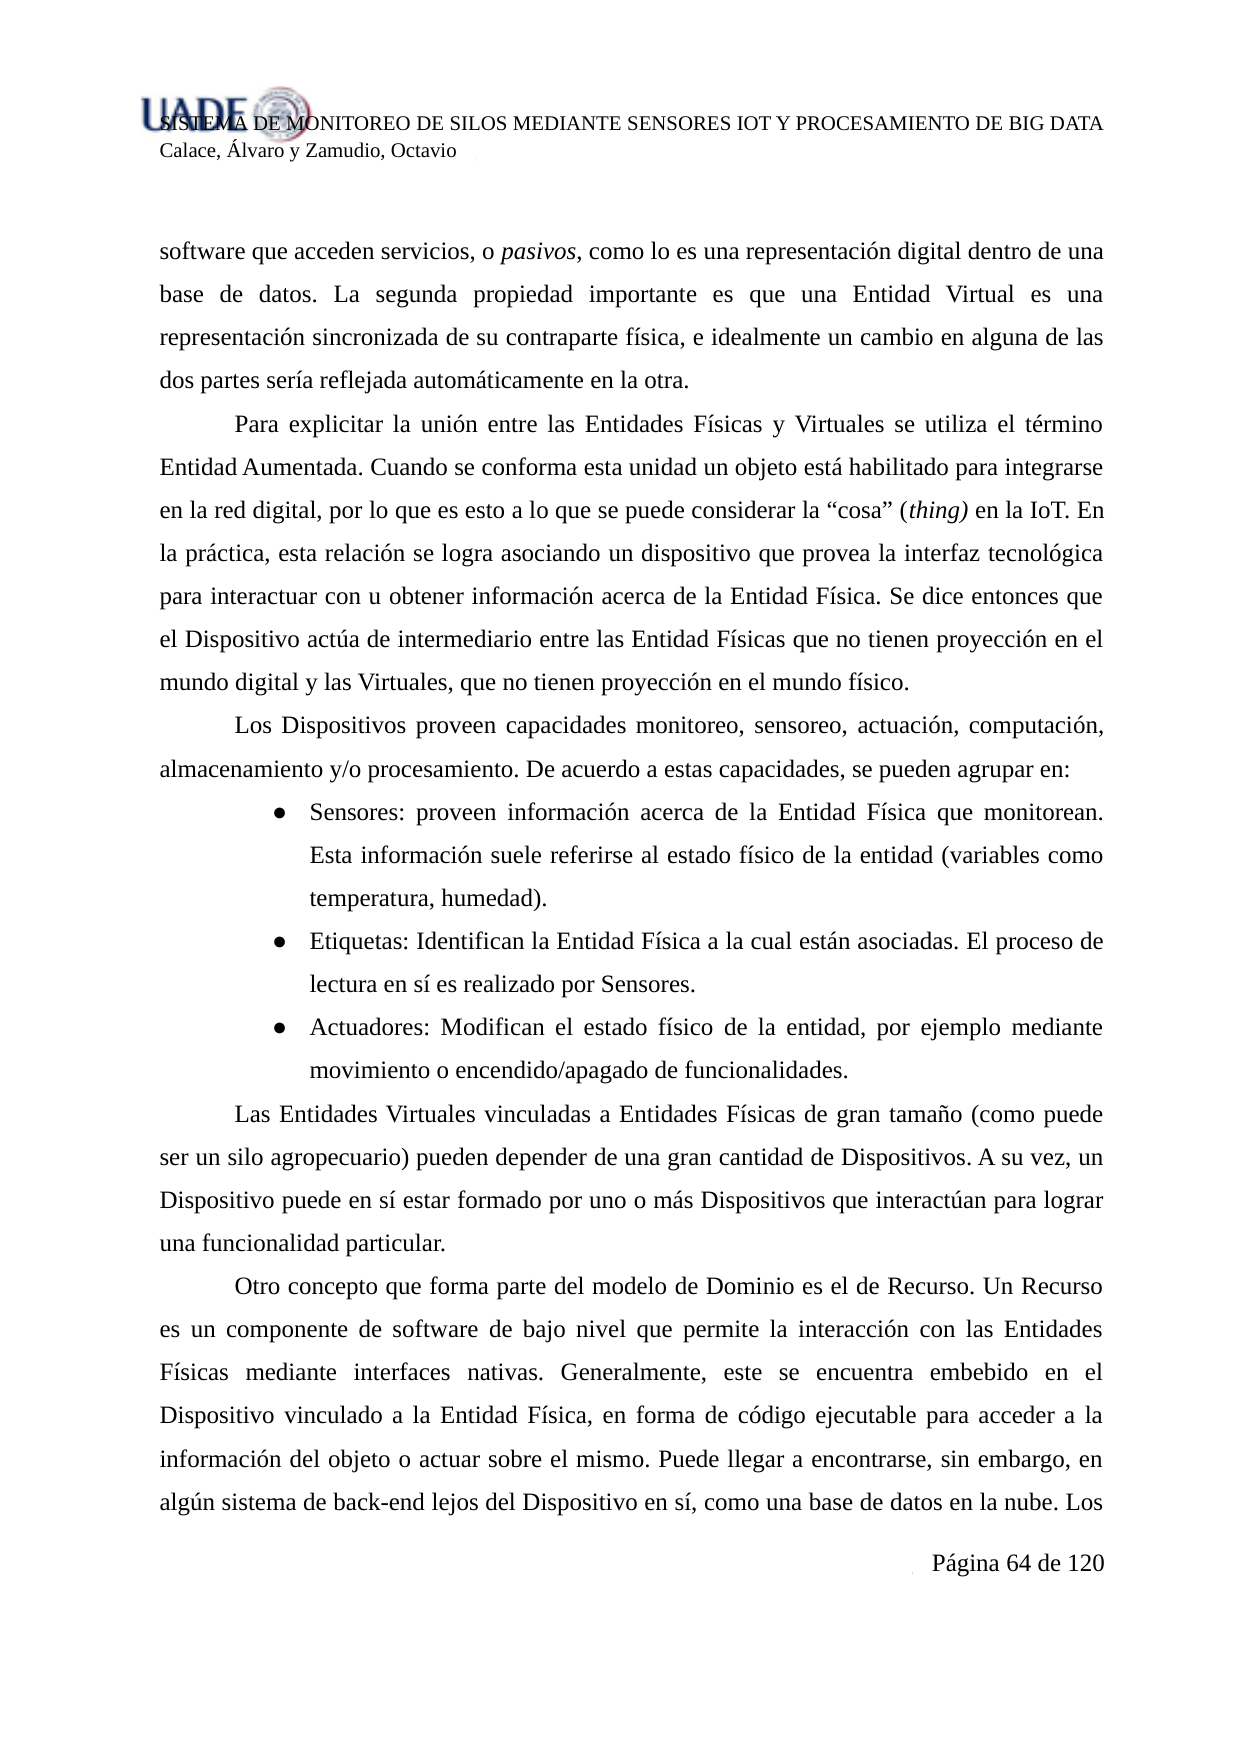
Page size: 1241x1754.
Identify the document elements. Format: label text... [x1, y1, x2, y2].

text Las Entidades Virtuales vinculadas a Entidades Físicas de gran tamaño (como puede ser un silo agropecuario) pueden depender de una gran cantidad de Dispositivos. A su vez, un Dispositivo puede en sí estar formado por uno o más Dispositivos que interactúan para lograr una funcionalidad particular. [159, 1099, 1104, 1257]
text Los Dispositivos proveen capacidades monitoreo, sensoreo, actuación, computación, almacenamiento y/o procesamiento. De acuerdo a estas capacidades, se pueden agrupar en: [159, 711, 1104, 782]
list Etiquetas: Identifican la Entidad Física a la cual están asociadas. El proceso de lectura en sí es realizado por Sensores. [272, 926, 1104, 998]
text software que acceden servicios, o pasivos, como lo es una representación digital dentro de una base de datos. La segunda propiedad importante es que una Entidad Virtual es una representación sincronizada de su contraparte física, e idealmente un cambio en alguna de las dos partes sería reflejada automáticamente en la otra. [159, 236, 1104, 394]
text Para explicitar la unión entre las Entidades Físicas y Virtuales se utiliza el término Entidad Aumentada. Cuando se conforma esta unidad un objeto está habilitado para integrarse en la red digital, por lo que es esto a lo que se puede considerar la “cosa” (thing) en la IoT. En la práctica, esta relación se logra asociando un dispositivo que provea la interfaz tecnológica para interactuar con u obtener información acerca de la Entidad Física. Se dice entonces que el Dispositivo actúa de intermediario entre las Entidad Físicas que no tienen proyección en el mundo digital y las Virtuales, que no tienen proyección en el mundo físico. [159, 409, 1104, 696]
text Otro concepto que forma parte del modelo de Dominio es el de Recurso. Un Recurso es un componente de software de bajo nivel que permite la interacción con las Entidades Físicas mediante interfaces nativas. Generalmente, este se encuentra embebido en el Dispositivo vinculado a la Entidad Física, en forma de código ejecutable para acceder a la información del objeto o actuar sobre el mismo. Puede llegar a encontrarse, sin embargo, en algún sistema de back-end lejos del Dispositivo en sí, como una base de datos en la nube. Los [159, 1271, 1104, 1516]
list Sensores: proveen información acerca de la Entidad Física que monitorean. Esta información suele referirse al estado físico de la entidad (variables como temperatura, humedad). [272, 797, 1104, 912]
list Actuadores: Modifican el estado físico de la entidad, por ejemplo mediante movimiento o encendido/apagado de funcionalidades. [272, 1012, 1104, 1084]
picture [140, 86, 314, 146]
